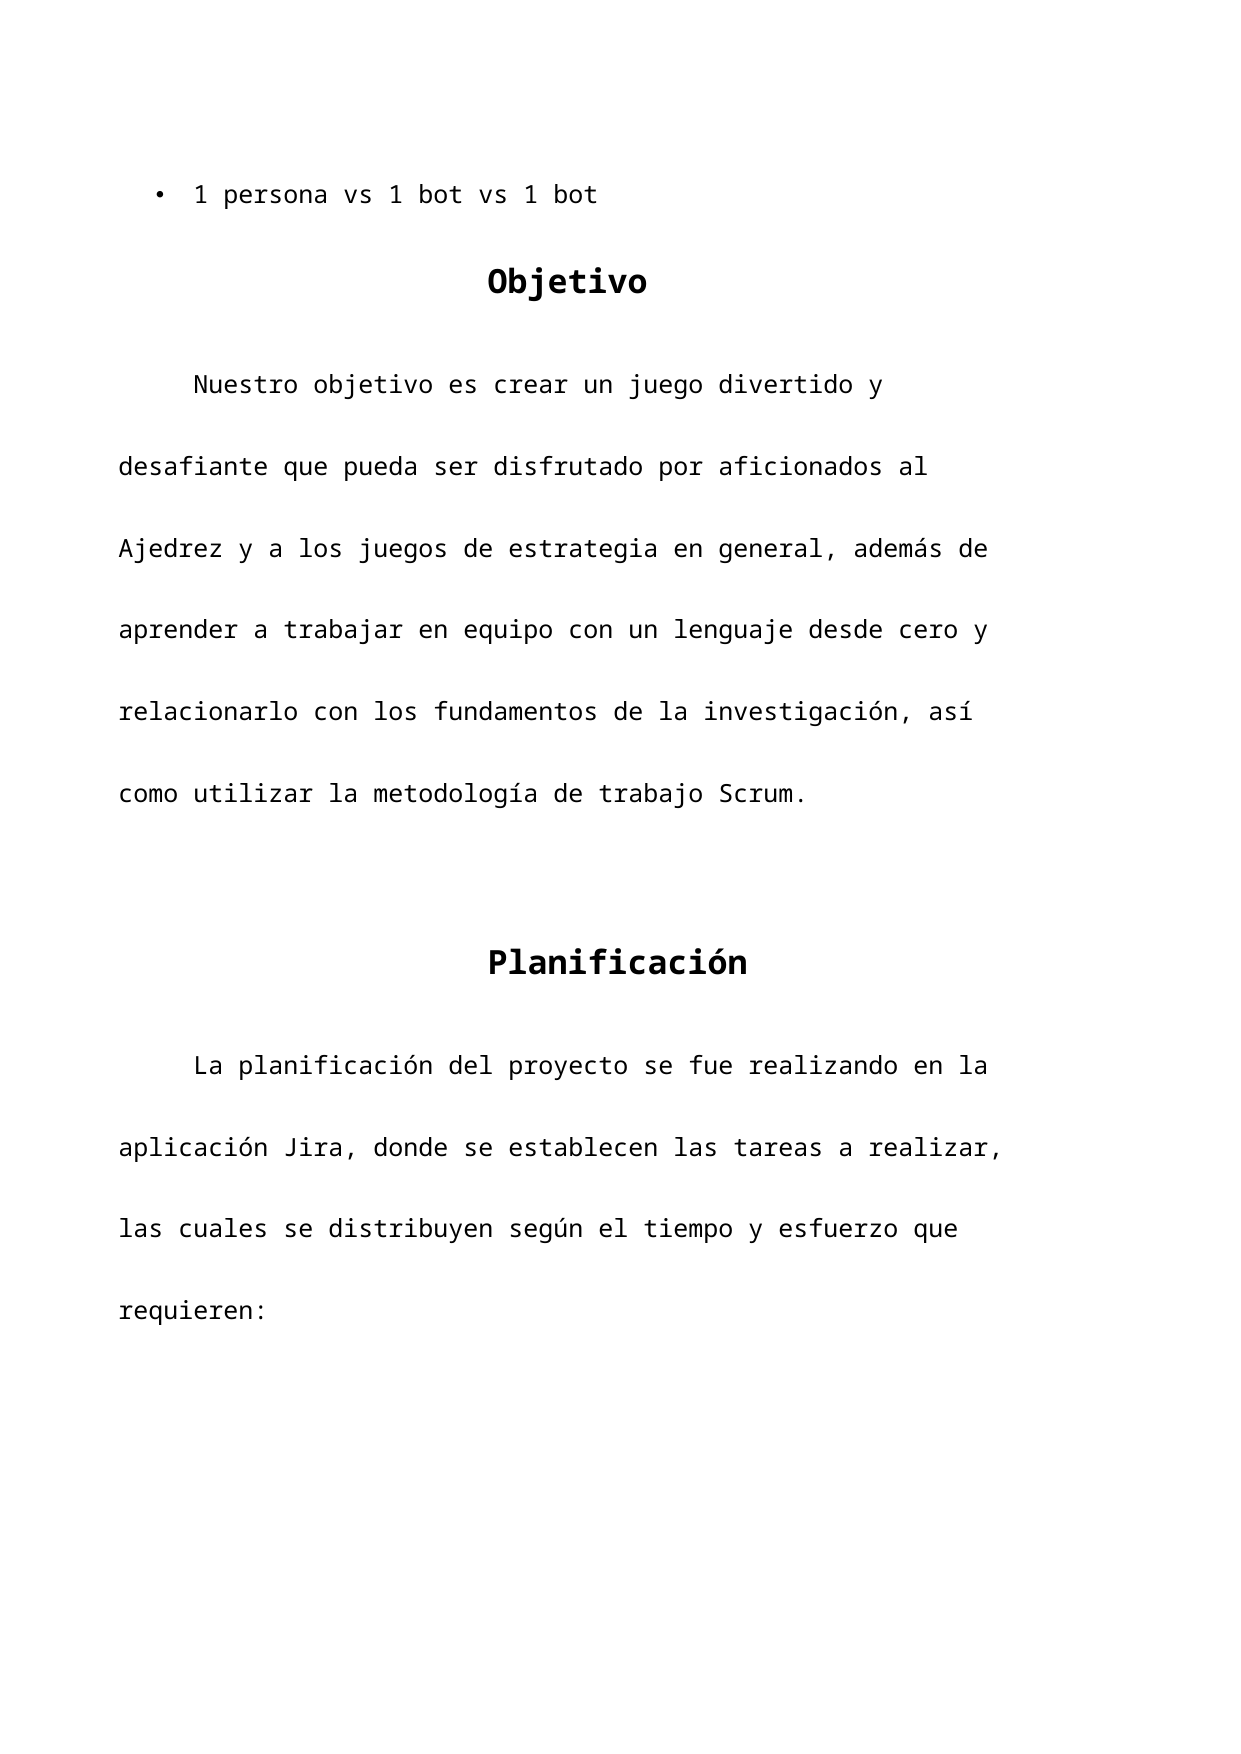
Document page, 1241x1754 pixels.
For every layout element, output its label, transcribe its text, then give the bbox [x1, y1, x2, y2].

text Nuestro objetivo es crear un juego divertido y desafiante que pueda ser disfrutado por aficionados al Ajedrez y a los juegos de estrategia en general, además de aprender a trabajar en equipo con un lenguaje desde cero y relacionarlo con los fundamentos de la investigación, así como utilizar la metodología de trabajo Scrum. [118, 367, 1038, 809]
list 1 persona vs 1 bot vs 1 bot [156, 176, 1038, 210]
text Planificación [118, 939, 1038, 984]
text Objetivo [118, 258, 1038, 303]
text La planificación del proyecto se fue realizando en la aplicación Jira, donde se establecen las tareas a realizar, las cuales se distribuyen según el tiempo y esfuerzo que requieren: [118, 1048, 1038, 1327]
